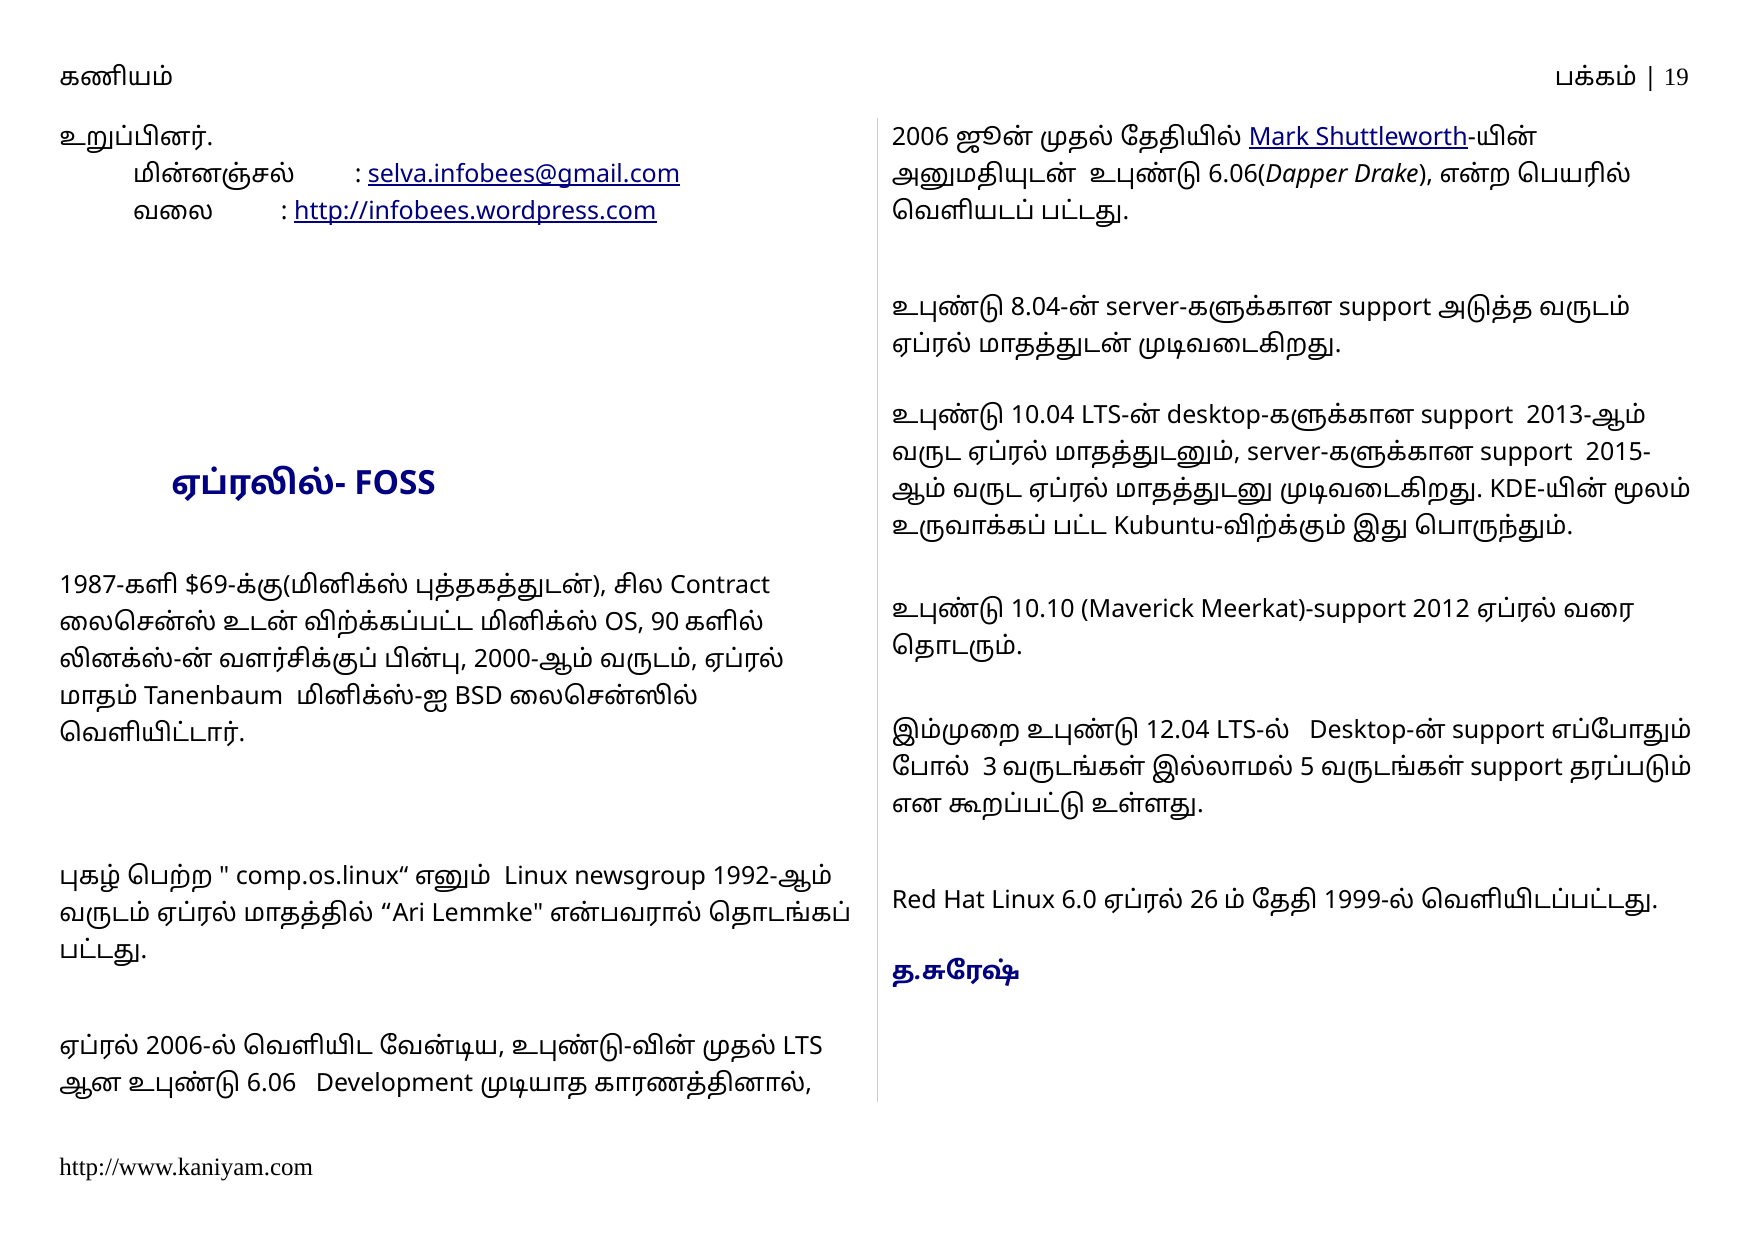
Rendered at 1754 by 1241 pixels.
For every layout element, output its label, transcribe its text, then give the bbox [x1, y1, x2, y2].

text மின்னஞ்சல் : selva.infobees@gmail.com [59, 156, 862, 192]
text Red Hat Linux 6.0 ஏப்ரல் 26ம் தேதி 1999-ல் வெளியிடப்பட்டது. [892, 882, 1695, 918]
text உபுண்டு 8.04-ன் server-களுக்கான support அடுத்த வருடம் ஏப்ரல் மாதத்துடன் முடிவடைகிறது. உபுண்டு 10.04 LTS-ன் desktop-களுக்கான support 2013-ஆம் வருட ஏப்ரல் மாதத்துடனும், server-களுக்கான support 2015-ஆம் வருட ஏப்ரல் மாதத்துடனு முடிவடைகிறது. KDE-யின் மூலம் உருவாக்கப் பட்ட Kubuntu-விற்க்கும் இது பொருந்தும். [892, 288, 1695, 544]
subtitle ஏப்ரலில்- FOSS [59, 459, 862, 508]
text த.சுரேஷ் [892, 918, 1695, 1024]
text 2006 ஜூன் முதல் தேதியில் Mark Shuttleworth-யின் அனுமதியுடன் உபுண்டு 6.06(Dapper Drake), என்ற பெயரில் வெளியடப் பட்டது. [892, 118, 1695, 229]
text ஏப்ரல் 2006-ல் வெளியிட வேன்டிய, உபுண்டு-வின் முதல் LTS ஆன உபுண்டு 6.06 Development முடியாத காரணத்தினால், [59, 1028, 862, 1102]
text உறுப்பினர். [59, 118, 862, 156]
text 1987-களி $69-க்கு(மினிக்ஸ் புத்தகத்துடன்), சில Contract லைசென்ஸ் உடன் விற்க்கப்பட்ட மினிக்ஸ் OS, 90களில் லினக்ஸ்-ன் வளர்சிக்குப் பின்பு, 2000-ஆம் வருடம், ஏப்ரல் மாதம் Tanenbaum மினிக்ஸ்-ஐ BSD லைசென்ஸில் வெளியிட்டார். [59, 567, 862, 752]
text இம்முறை உபுண்டு 12.04 LTS-ல் Desktop-ன் support எப்போதும் போல் 3வருடங்கள் இல்லாமல் 5 வருடங்கள் support தரப்படும் என கூறப்பட்டு உள்ளது. [892, 677, 1695, 822]
text உபுண்டு 10.10 (Maverick Meerkat)-support 2012 ஏப்ரல் வரை தொடரும். [892, 557, 1695, 665]
text புகழ் பெற்ற " comp.os.linux“ எனும் Linux newsgroup 1992-ஆம் வருடம் ஏப்ரல் மாதத்தில் “Ari Lemmke" என்பவரால் தொடங்கப் பட்டது. [59, 858, 862, 968]
text வலை : http://infobees.wordpress.com [59, 192, 862, 229]
